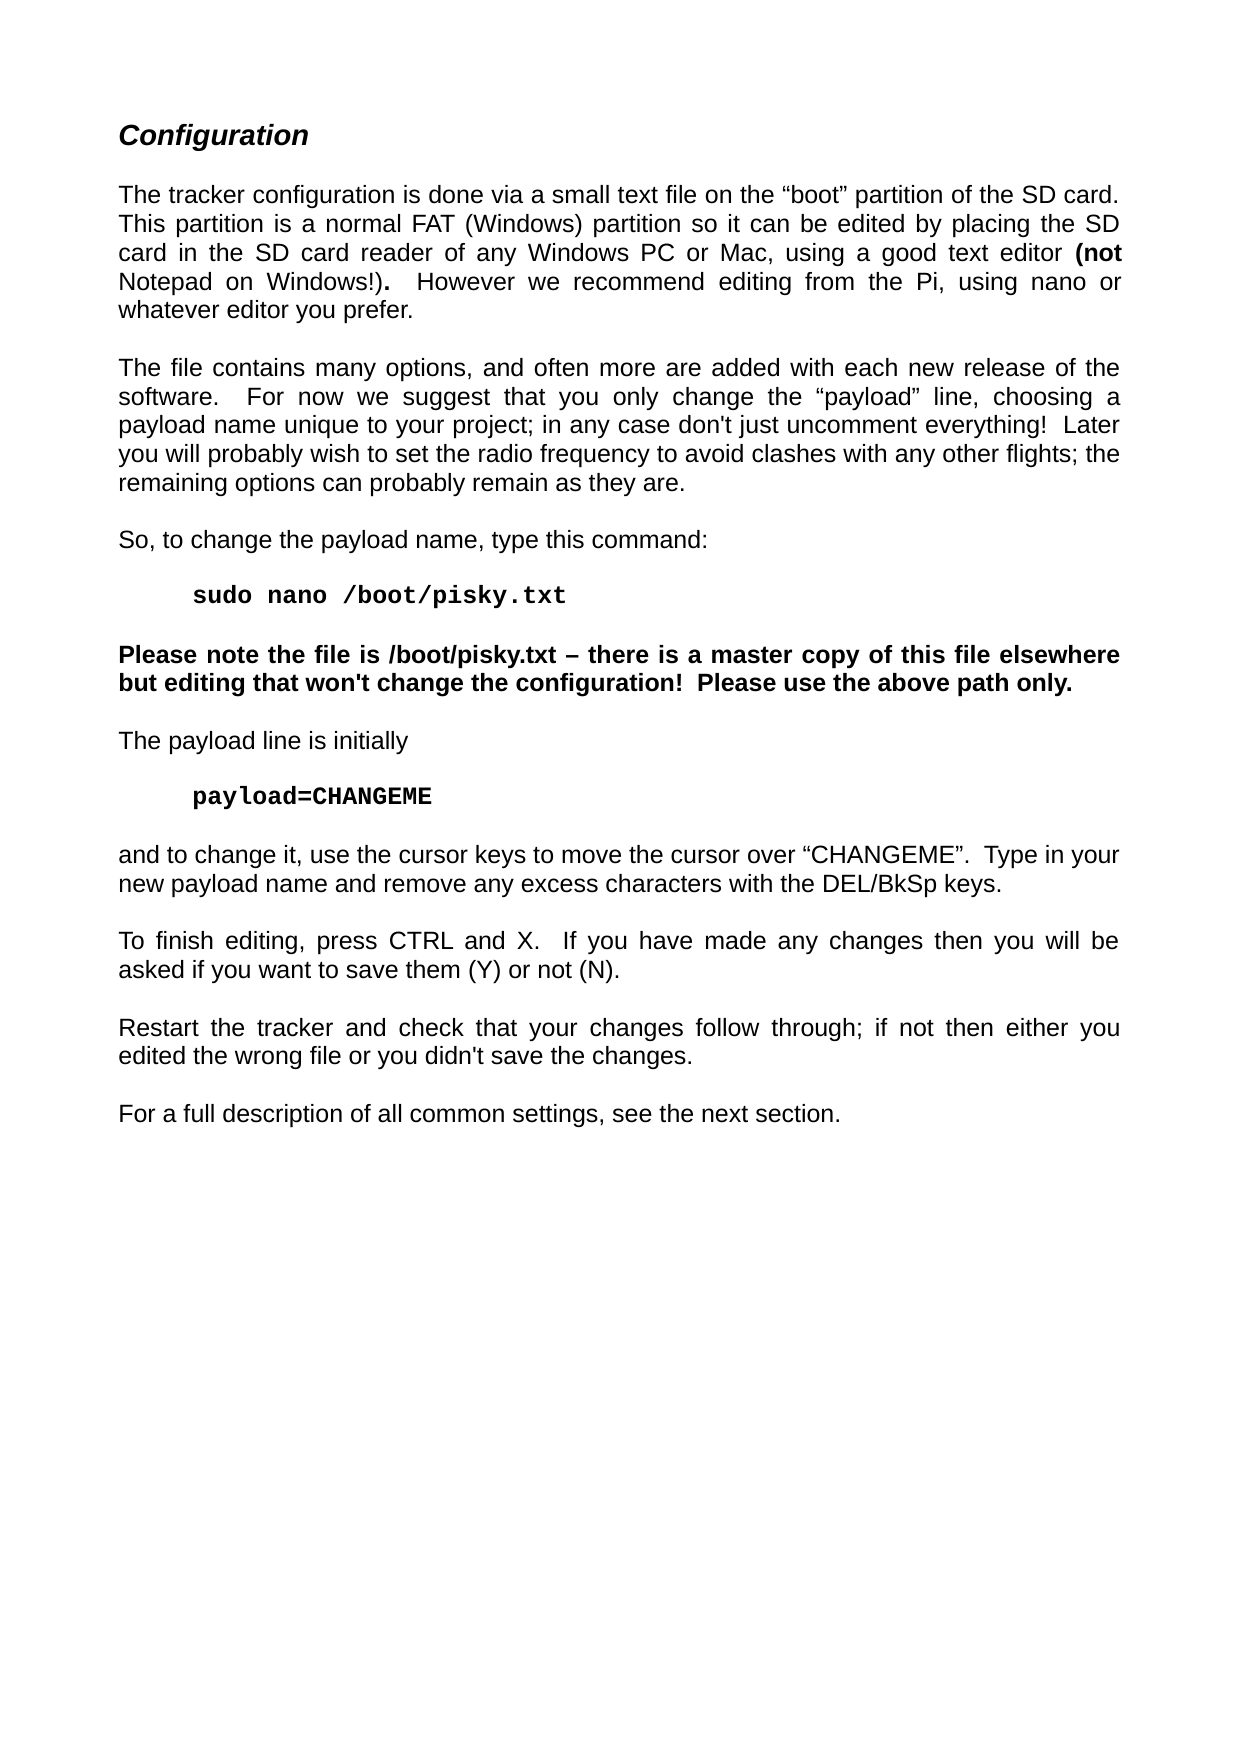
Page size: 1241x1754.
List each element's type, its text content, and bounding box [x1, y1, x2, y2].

text So, to change the payload name, type this command: [118, 525, 1122, 554]
subtitle Configuration [118, 118, 1122, 152]
text and to change it, use the cursor keys to move the cursor over “CHANGEME”. Type in your new payload name and remove any excess characters with the DEL/BkSp keys. [118, 840, 1122, 897]
text The payload line is initially [118, 726, 1122, 754]
text The tracker configuration is done via a small text file on the “boot” partition of the SD card. This partition is a normal FAT (Windows) partition so it can be edited by placing the SD card in the SD card reader of any Windows PC or Mac, using a good text editor (not Notepad on Windows!). However we recommend editing from the Pi, using nano or whatever editor you prefer. [118, 180, 1122, 324]
text sudo nano /boot/pisky.txt [192, 583, 1122, 611]
text For a full description of all common settings, see the next section. [118, 1099, 1122, 1127]
text The file contains many options, and often more are added with each new release of the software. For now we suggest that you only change the “payload” line, choosing a payload name unique to your project; in any case don't just uncomment everything! Later you will probably wish to set the radio frequency to avoid clashes with any other flights; the remaining options can probably remain as they are. [118, 353, 1122, 497]
text To finish editing, press CTRL and X. If you have made any changes then you will be asked if you want to save them (Y) or not (N). [118, 926, 1122, 984]
text payload=CHANGEME [192, 783, 1122, 812]
text Please note the file is /boot/pisky.txt – there is a master copy of this file elsewhere but editing that won't change the configuration! Please use the above path only. [118, 639, 1122, 697]
text Restart the tracker and check that your changes follow through; if not then either you edited the wrong file or you didn't save the changes. [118, 1012, 1122, 1070]
